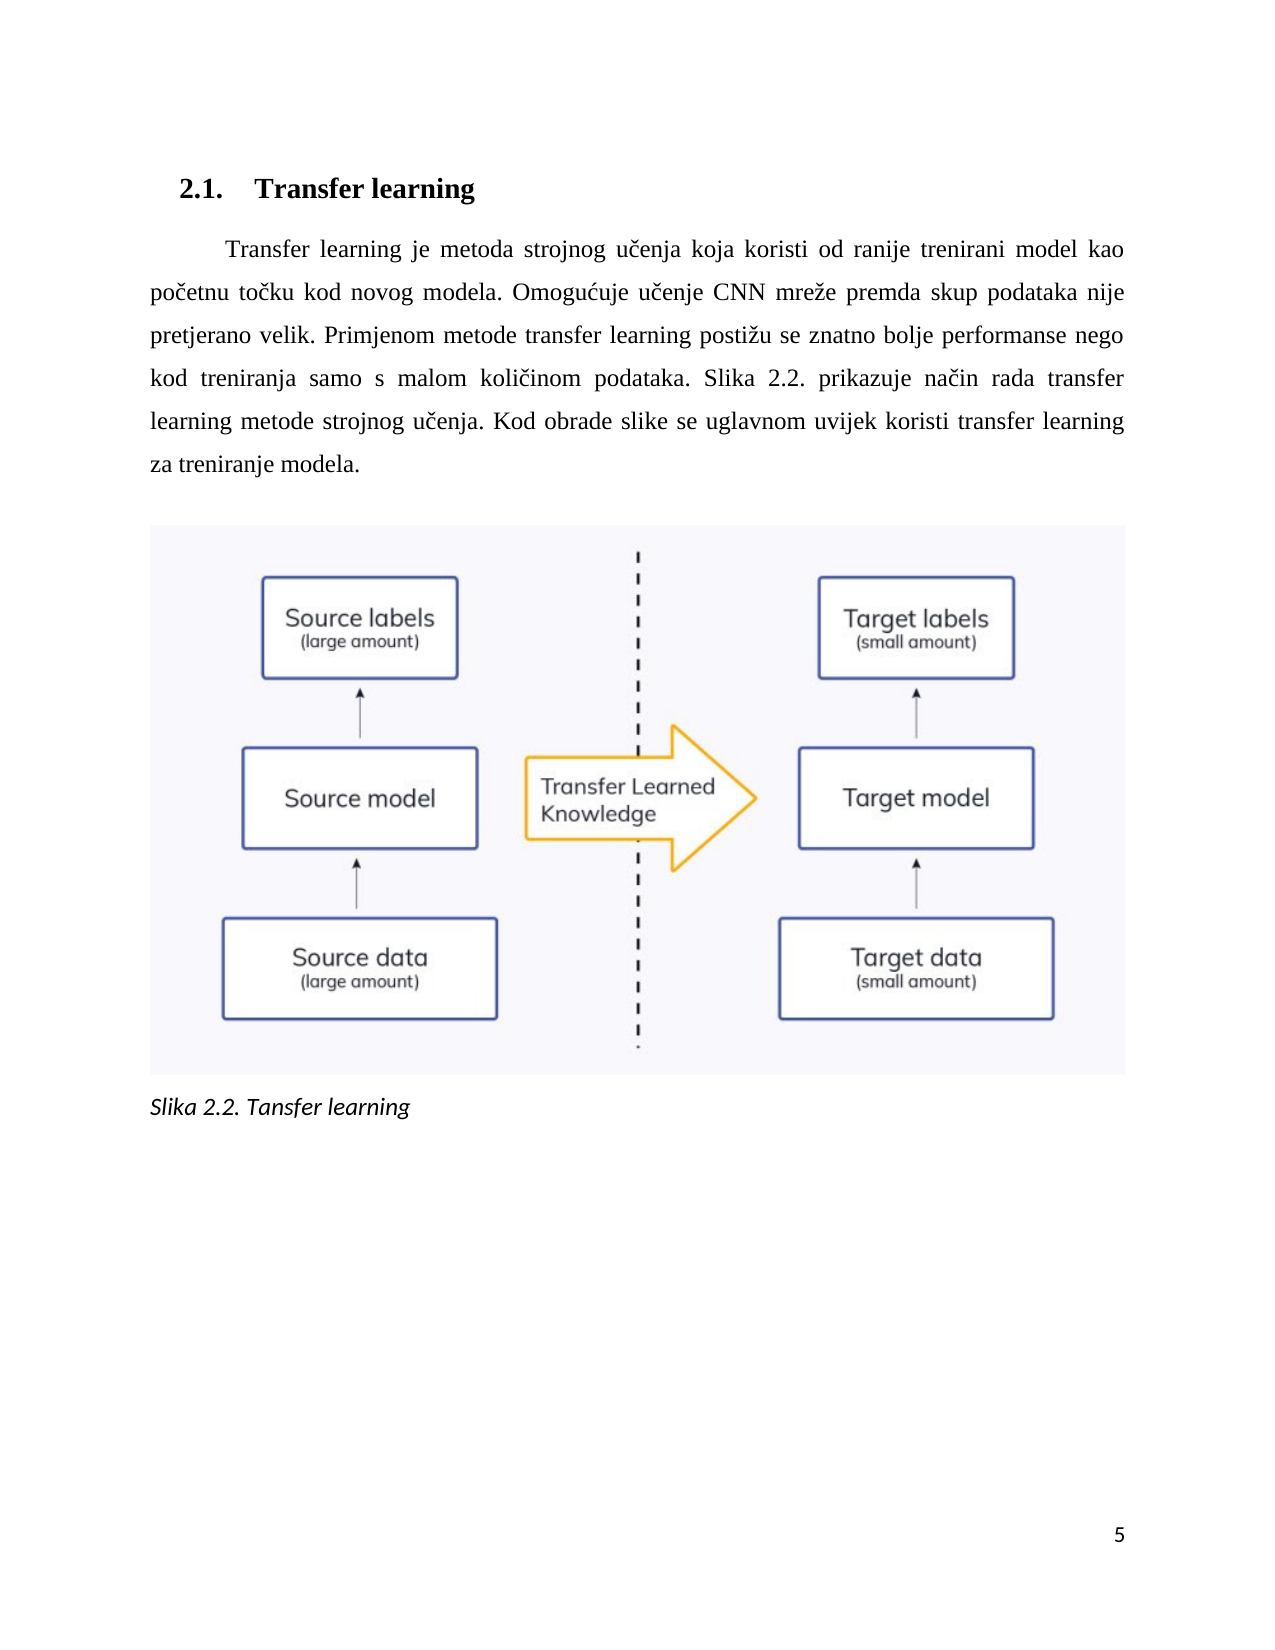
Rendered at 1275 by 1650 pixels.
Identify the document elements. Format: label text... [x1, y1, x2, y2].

text Slika 2.2. Tansfer learning [150, 1075, 1125, 1122]
subtitle 2.1. Transfer learning [150, 171, 1125, 204]
picture [150, 525, 1125, 1075]
text Transfer learning je metoda strojnog učenja koja koristi od ranije trenirani model kao početnu točku kod novog modela. Omogućuje učenje CNN mreže premda skup podataka nije pretjerano velik. Primjenom metode transfer learning postižu se znatno bolje performanse nego kod treniranja samo s malom količinom podataka. Slika 2.2. prikazuje način rada transfer learning metode strojnog učenja. Kod obrade slike se uglavnom uvijek koristi transfer learning za treniranje modela. [150, 234, 1125, 478]
